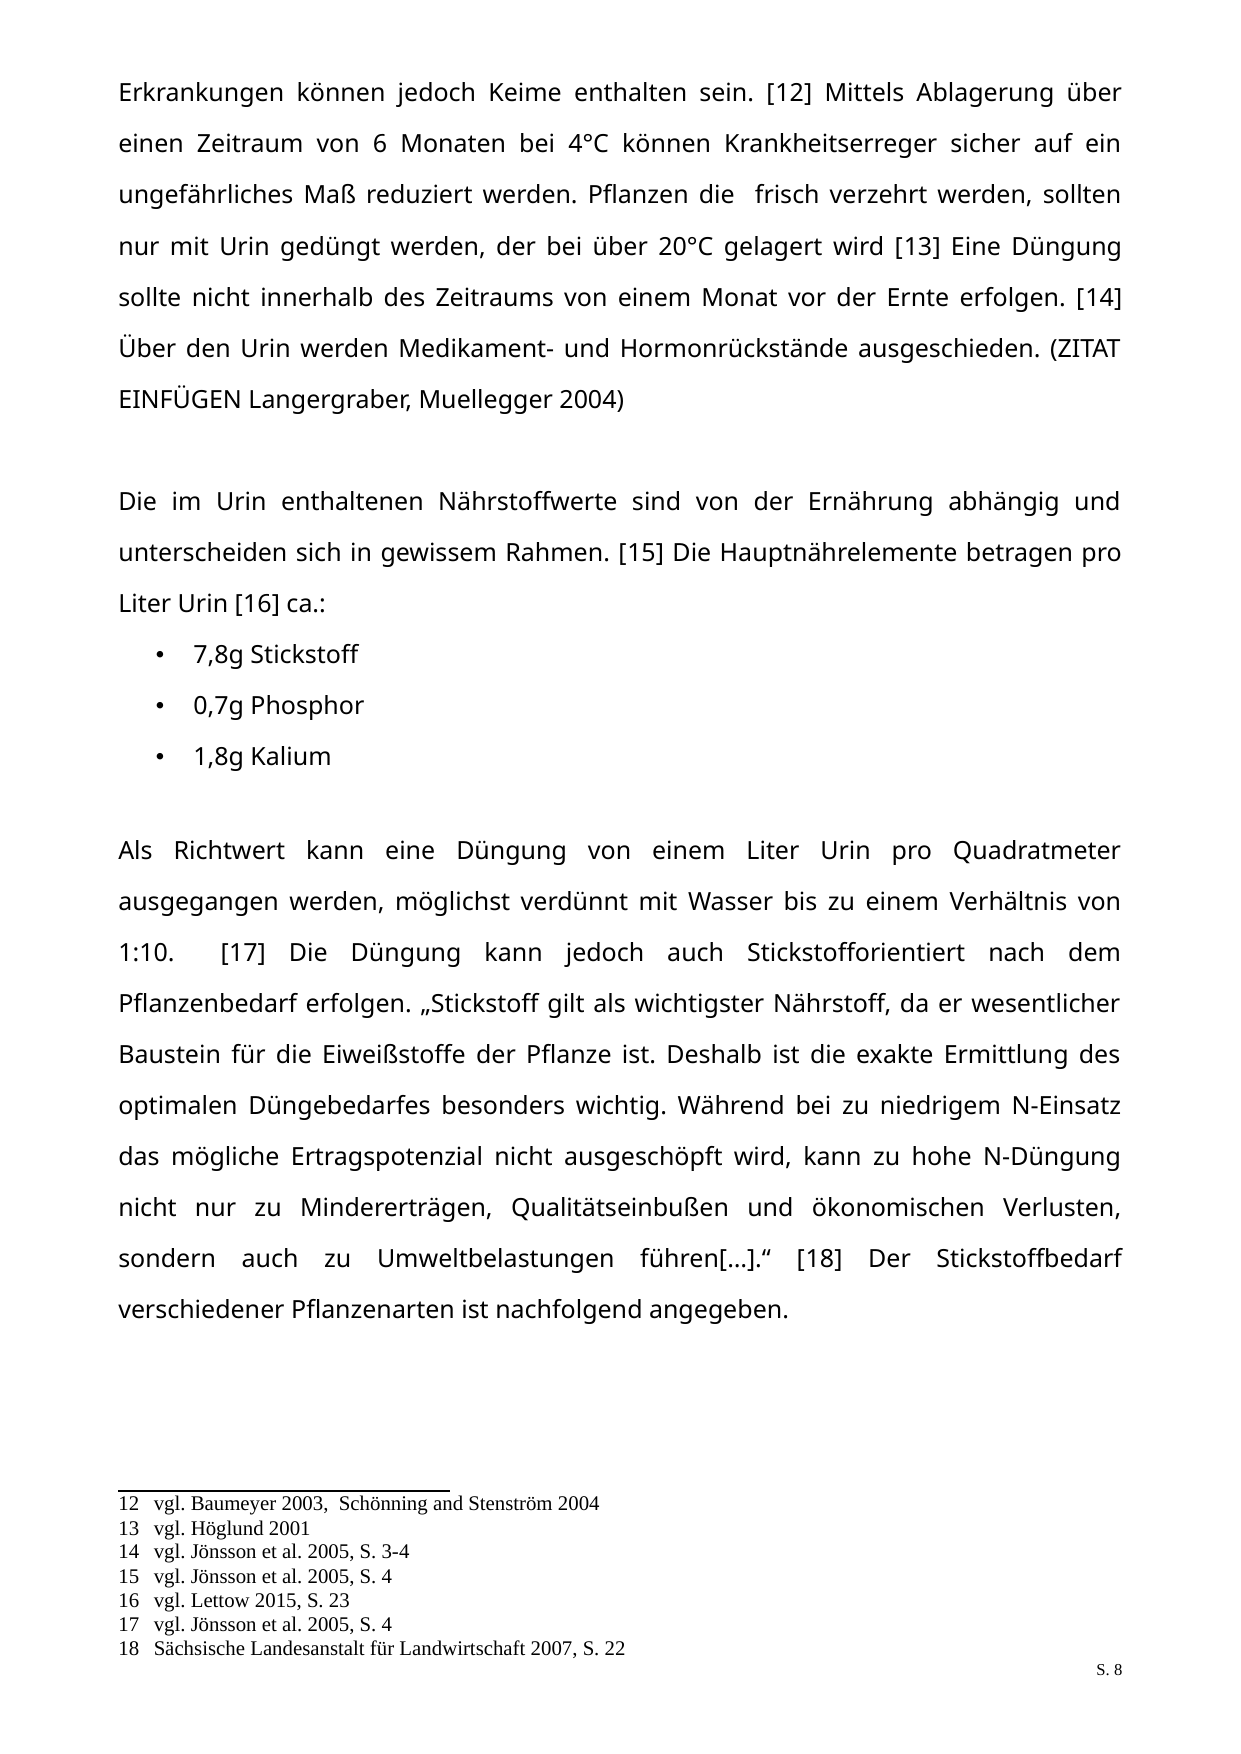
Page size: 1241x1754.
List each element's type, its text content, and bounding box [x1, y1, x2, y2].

text vgl. Jönsson et al. 2005, S. 4 [118, 1612, 1122, 1636]
list 0,7g Phosphor [156, 687, 1122, 722]
text Sächsische Landesanstalt für Landwirtschaft 2007, S. 22 [118, 1636, 1122, 1660]
text vgl. Jönsson et al. 2005, S. 3-4 [118, 1539, 1122, 1563]
list 7,8g Stickstoff [156, 636, 1122, 671]
text vgl. Lettow 2015, S. 23 [118, 1588, 1122, 1612]
text Die im Urin enthaltenen Nährstoffwerte sind von der Ernährung abhängig und unterscheiden sich in gewissem Rahmen. [] Die Hauptnährelemente betragen pro Liter Urin [] ca.: [118, 483, 1122, 619]
text vgl. Jönsson et al. 2005, S. 4 [118, 1563, 1122, 1588]
text Erkrankungen können jedoch Keime enthalten sein. [] Mittels Ablagerung über einen Zeitraum von 6 Monaten bei 4°C können Krankheitserreger sicher auf ein ungefährliches Maß reduziert werden. Pflanzen die frisch verzehrt werden, sollten nur mit Urin gedüngt werden, der bei über 20°C gelagert wird [] Eine Düngung sollte nicht innerhalb des Zeitraums von einem Monat vor der Ernte erfolgen. [] Über den Urin werden Medikament- und Hormonrückstände ausgeschieden. (ZITAT EINFÜGEN Langergraber, Muellegger 2004) [118, 75, 1122, 415]
text vgl. Baumeyer 2003, Schönning and Stenström 2004 [118, 1491, 1122, 1515]
list 1,8g Kalium [156, 738, 1122, 773]
text vgl. Höglund 2001 [118, 1515, 1122, 1539]
text Als Richtwert kann eine Düngung von einem Liter Urin pro Quadratmeter ausgegangen werden, möglichst verdünnt mit Wasser bis zu einem Verhältnis von 1:10. [] Die Düngung kann jedoch auch Stickstofforientiert nach dem Pflanzenbedarf erfolgen. „Stickstoff gilt als wichtigster Nährstoff, da er wesentlicher Baustein für die Eiweißstoffe der Pflanze ist. Deshalb ist die exakte Ermittlung des optimalen Düngebedarfes besonders wichtig. Während bei zu niedrigem N-Einsatz das mögliche Ertragspotenzial nicht ausgeschöpft wird, kann zu hohe N-Düngung nicht nur zu Mindererträgen, Qualitätseinbußen und ökonomischen Verlusten, sondern auch zu Umweltbelastungen führen[…].“ [] Der Stickstoffbedarf verschiedener Pflanzenarten ist nachfolgend angegeben. [118, 833, 1122, 1326]
